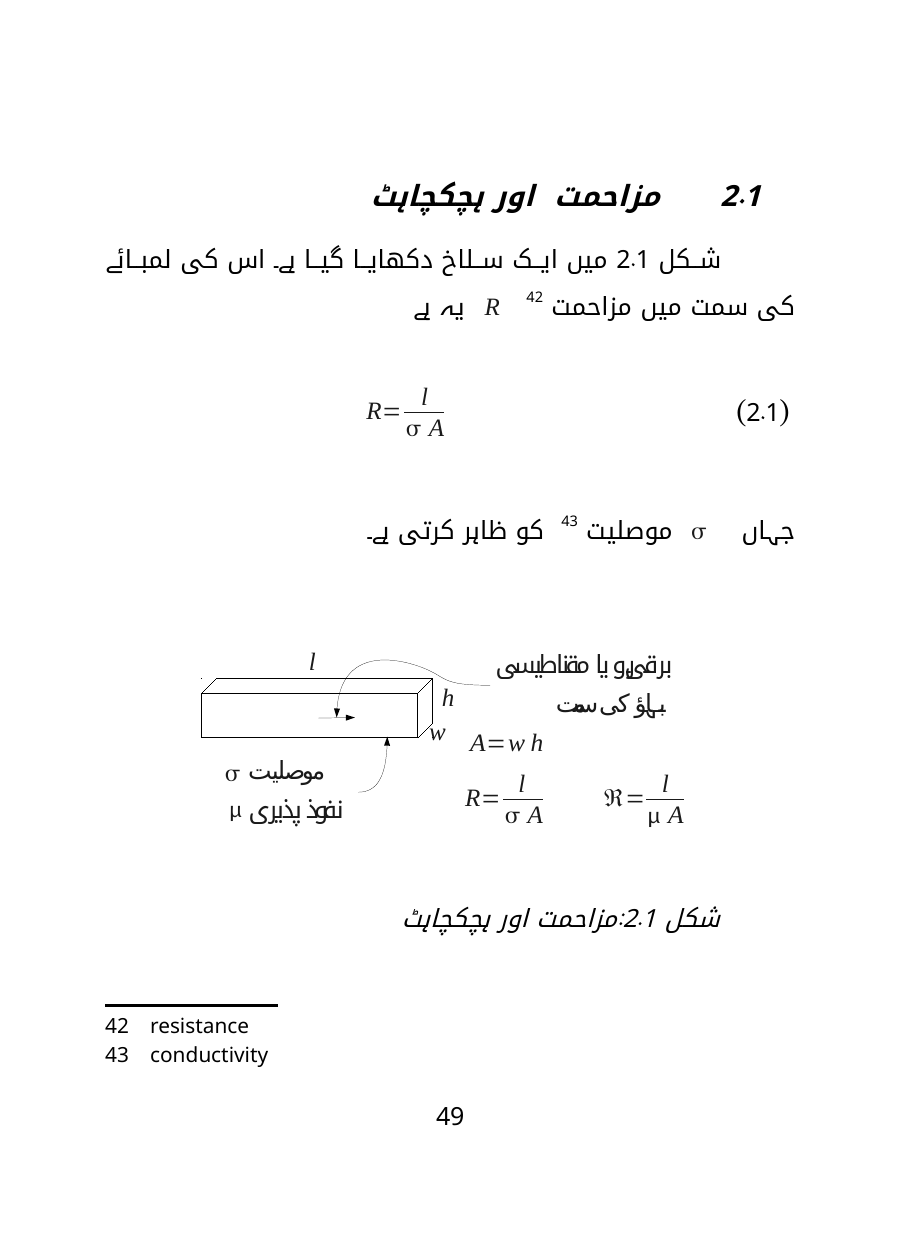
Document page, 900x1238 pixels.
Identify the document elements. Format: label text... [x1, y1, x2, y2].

table_header [105, 378, 697, 461]
subtitle مزاحمت اور ہچکچاہٹ [105, 168, 720, 224]
table_header (2.1) [697, 378, 795, 461]
text resistance [105, 1012, 795, 1040]
text conductivity [105, 1040, 795, 1068]
text جہاں موصلیت کو ظاہر کرتی ہے۔ [105, 507, 795, 554]
text شکل 2.1:مزاحمت اور ہچکچاہٹ [179, 579, 719, 943]
text شکل 2.1 میں ایک سلاخ دکھایا گیا ہے۔ اس کی لمبائے کی سمت میں مزاحمت یہ ہے [105, 236, 795, 331]
